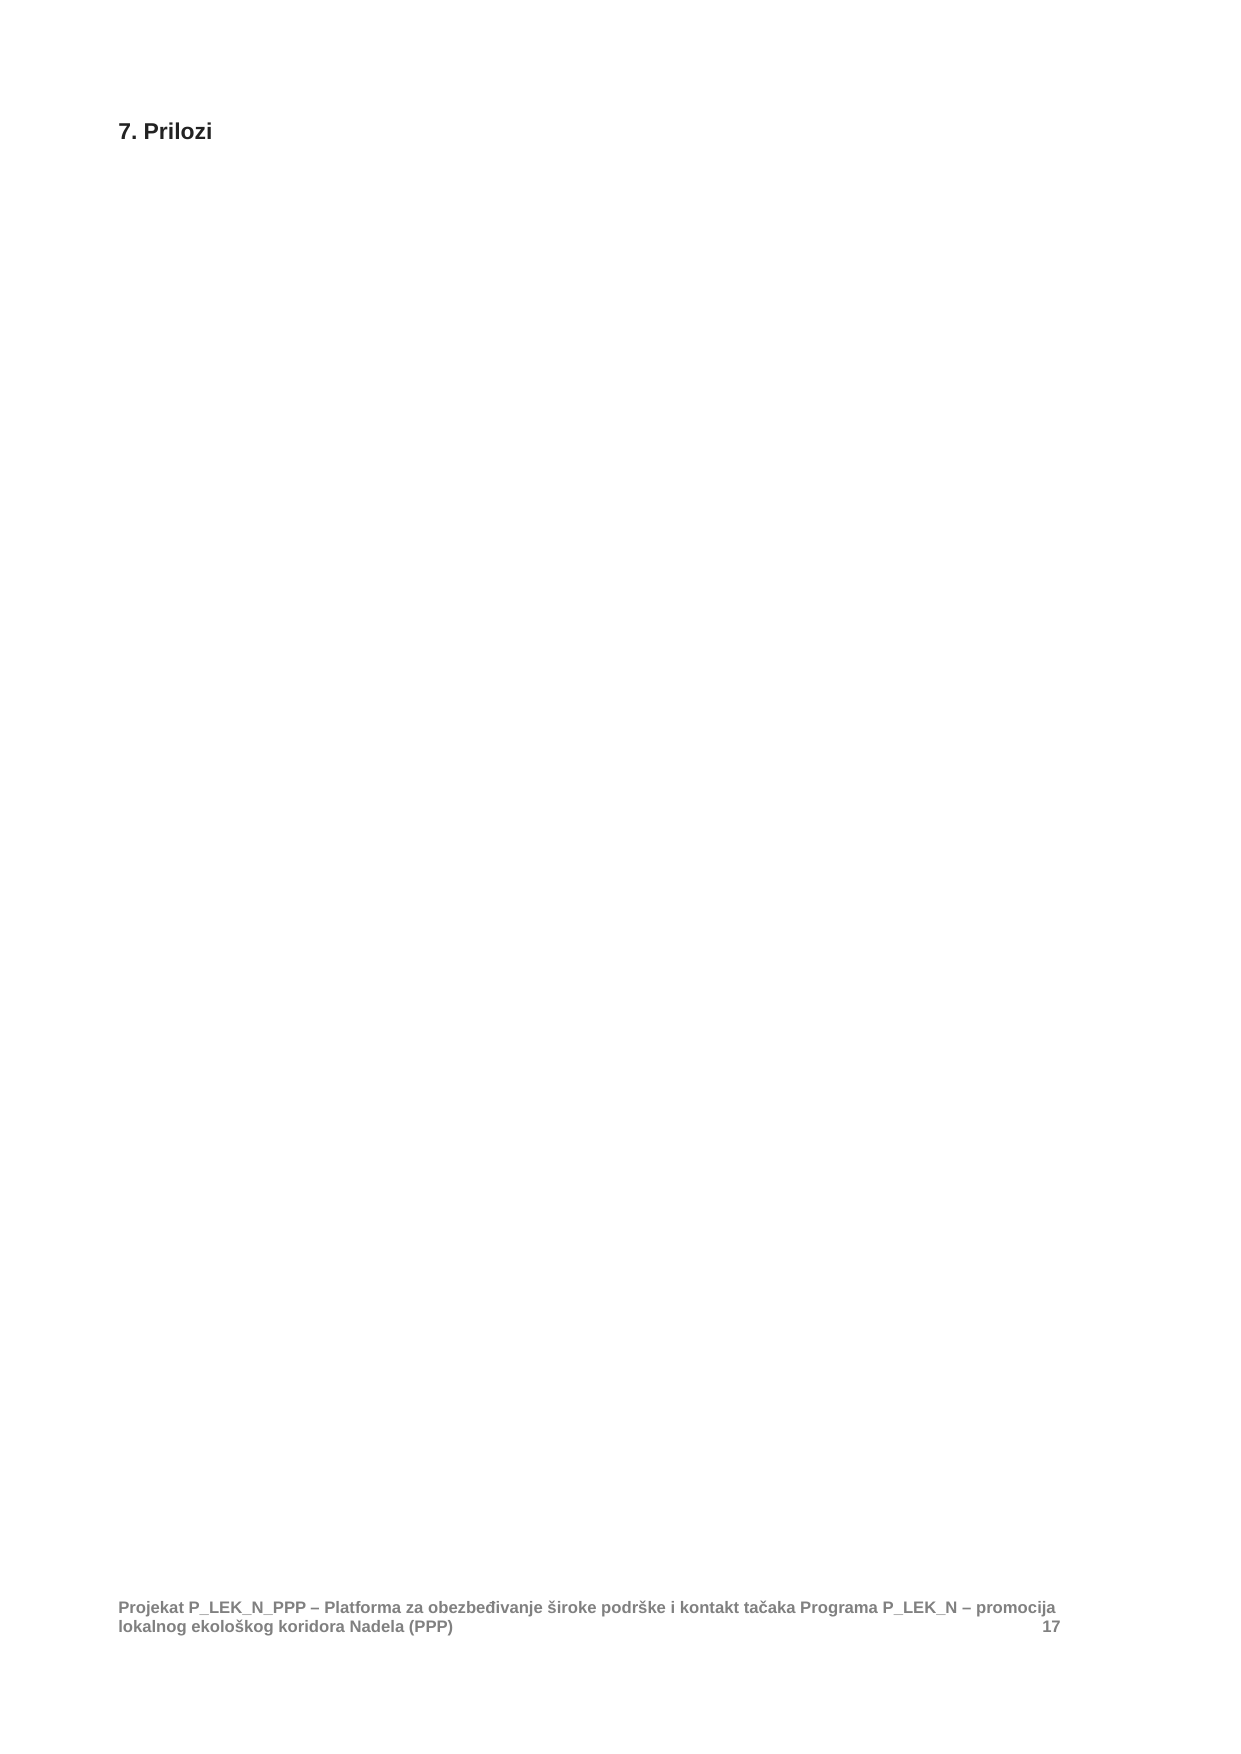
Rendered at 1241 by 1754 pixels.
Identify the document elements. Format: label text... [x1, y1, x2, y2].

text 7. Prilozi [118, 118, 1122, 144]
